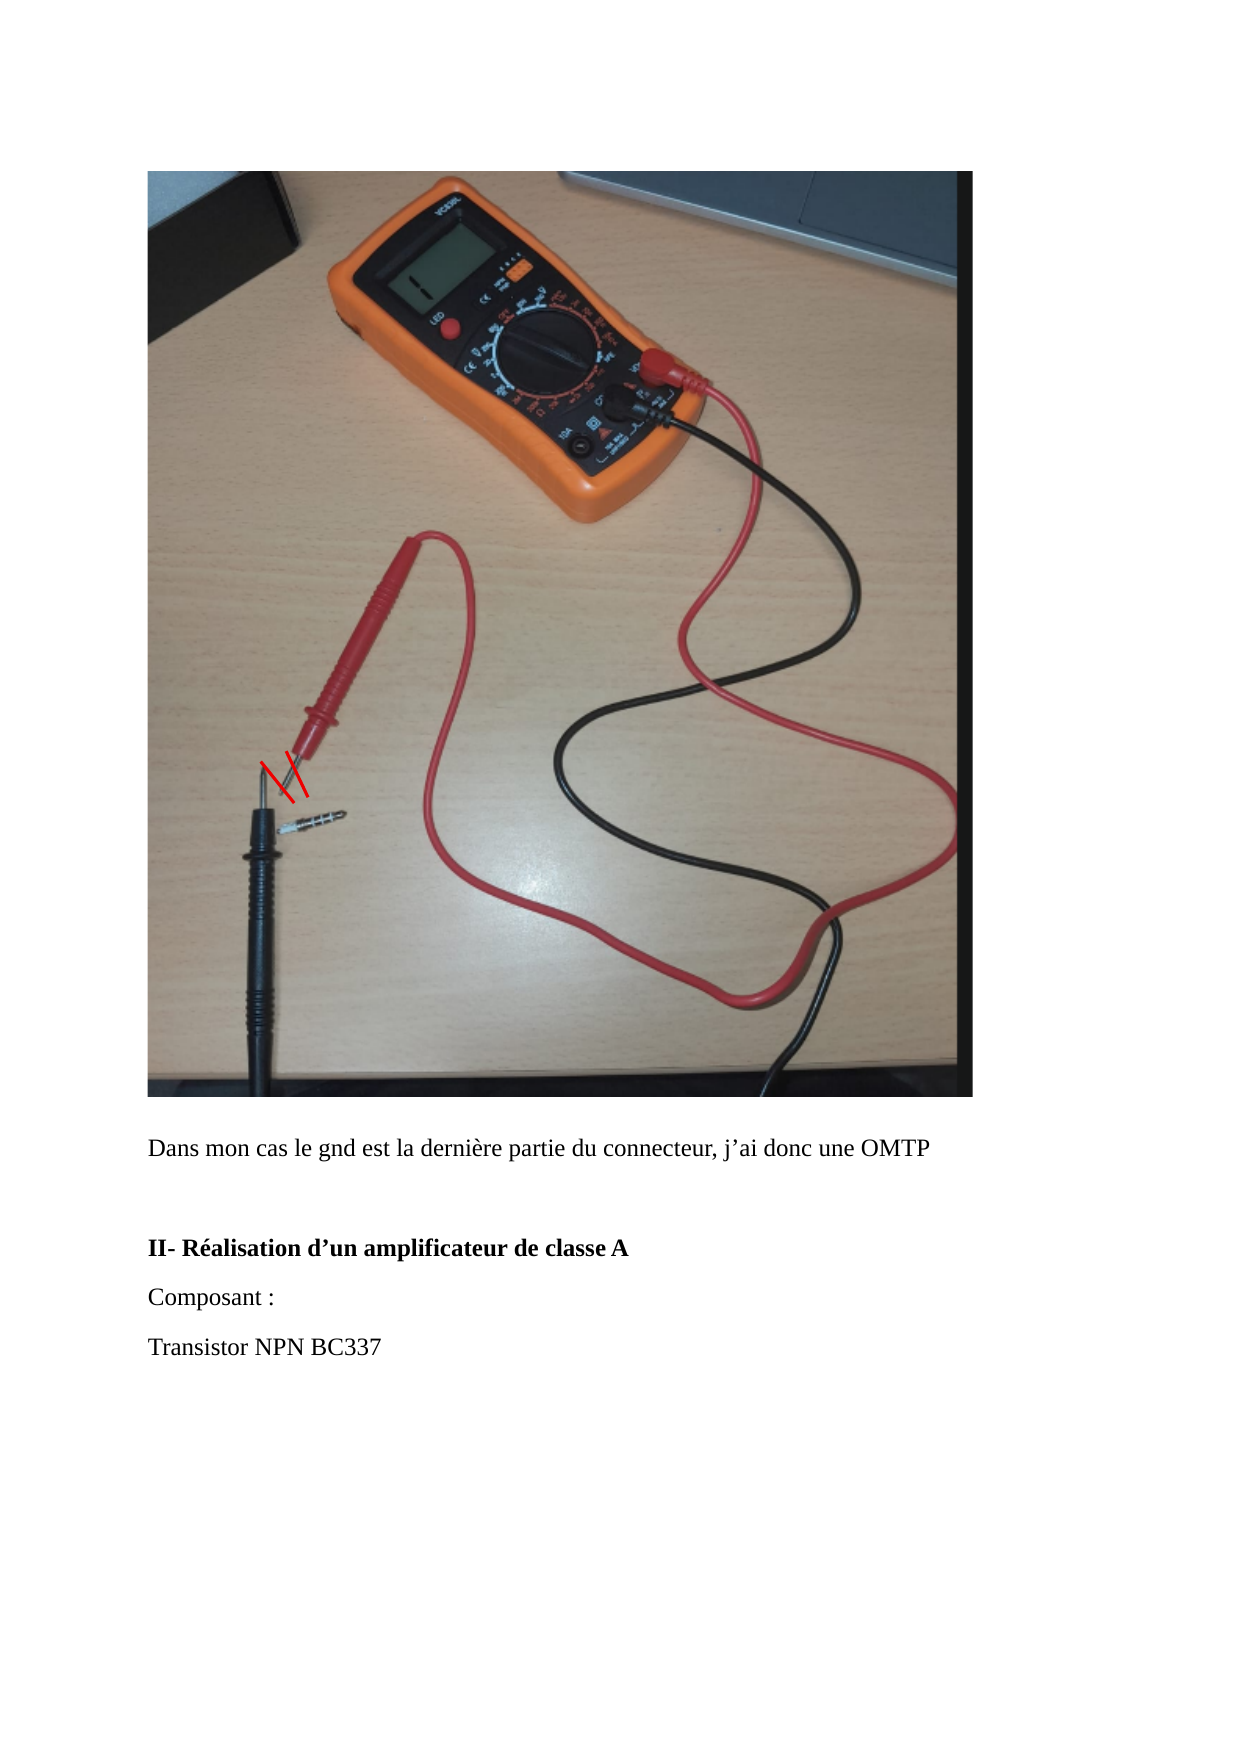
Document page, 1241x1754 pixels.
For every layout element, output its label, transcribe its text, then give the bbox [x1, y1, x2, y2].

text Transistor NPN BC337 [148, 1332, 1093, 1361]
text Dans mon cas le gnd est la dernière partie du connecteur, j’ai donc une OMTP [148, 148, 1093, 1162]
text Composant : [148, 1282, 1093, 1311]
text II- Réalisation d’un amplificateur de classe A [148, 1233, 1093, 1262]
